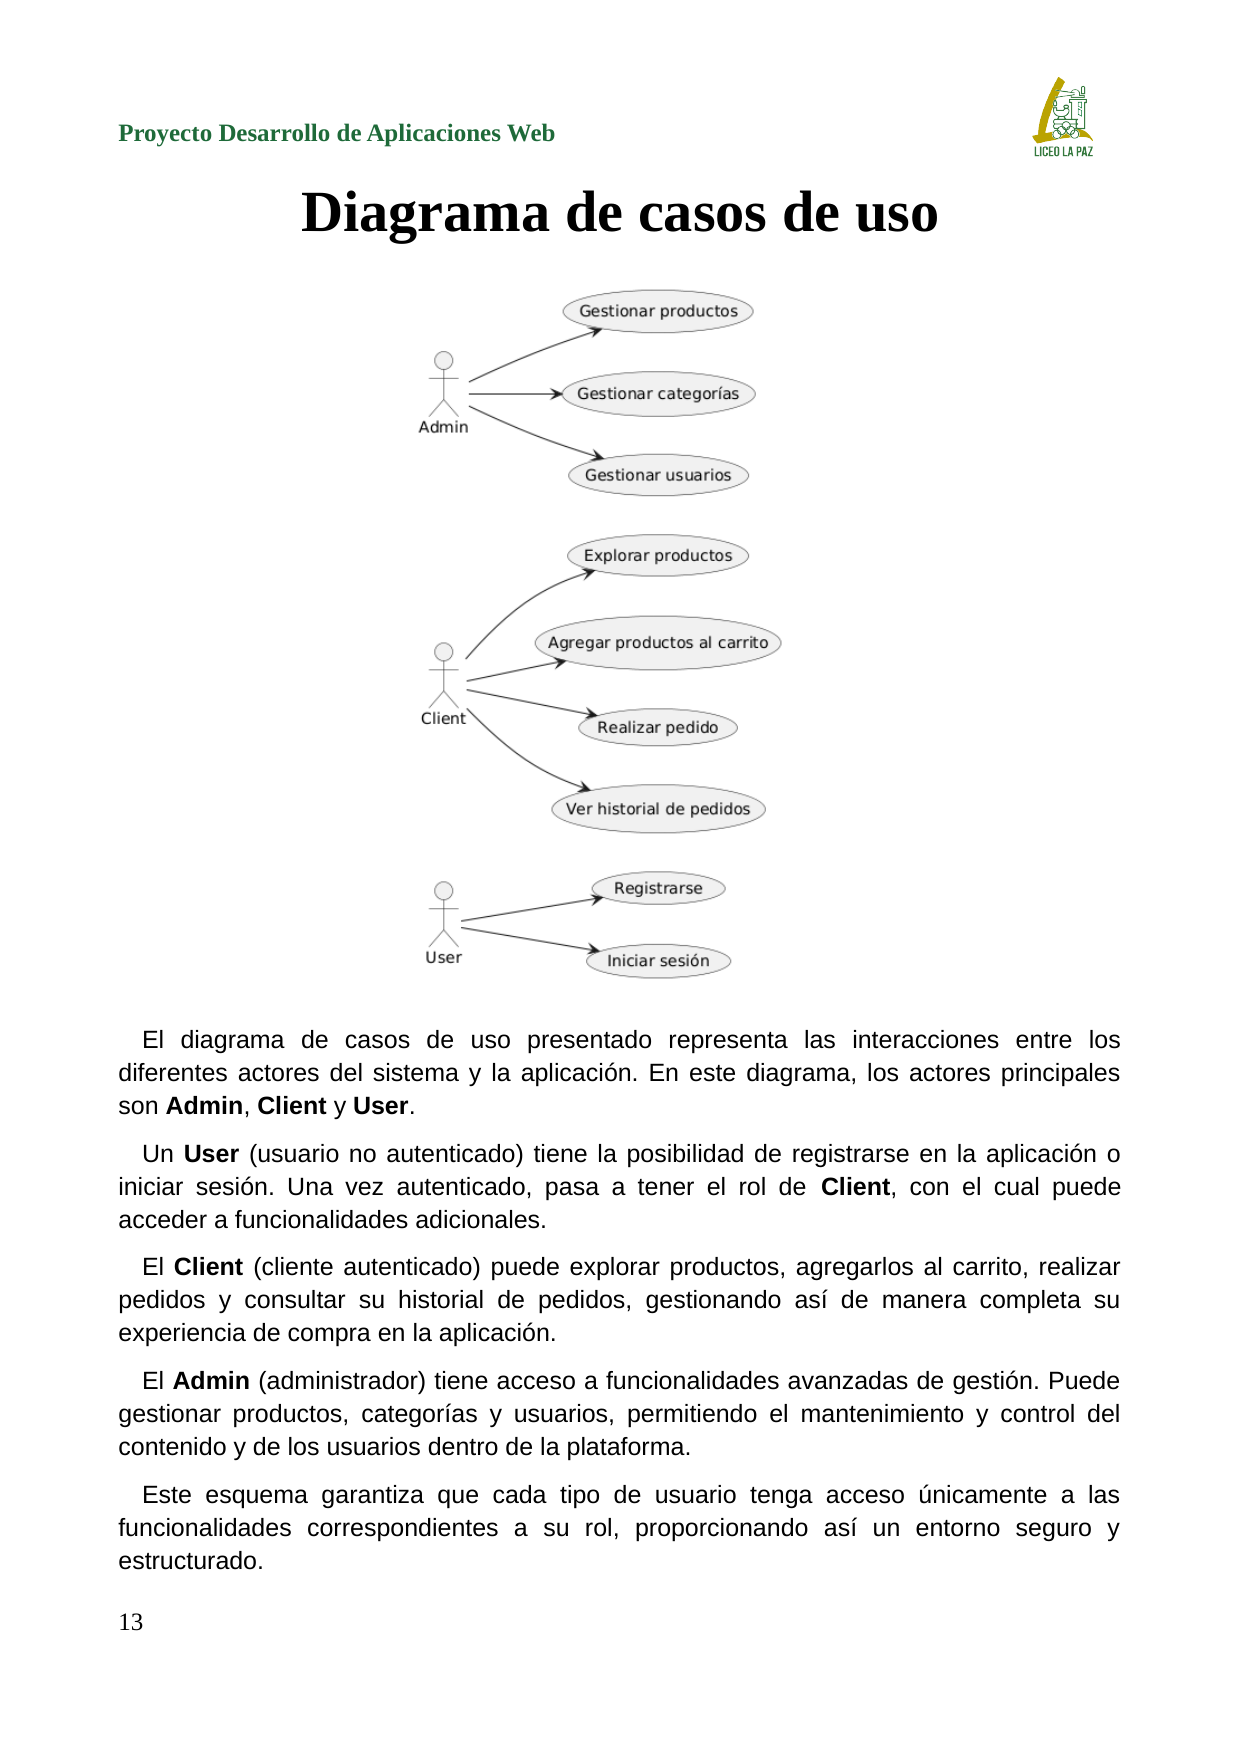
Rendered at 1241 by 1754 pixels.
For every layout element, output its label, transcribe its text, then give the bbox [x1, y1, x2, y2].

picture [412, 283, 786, 983]
picture [1025, 70, 1100, 165]
text Este esquema garantiza que cada tipo de usuario tenga acceso únicamente a las funcionalidades correspondientes a su rol, proporcionando así un entorno seguro y estructurado. [118, 1479, 1122, 1574]
text Un User (usuario no autenticado) tiene la posibilidad de registrarse en la aplicación o iniciar sesión. Una vez autenticado, pasa a tener el rol de Client, con el cual puede acceder a funcionalidades adicionales. [118, 1139, 1122, 1233]
text El Admin (administrador) tiene acceso a funcionalidades avanzadas de gestión. Puede gestionar productos, categorías y usuarios, permitiendo el mantenimiento y control del contenido y de los usuarios dentro de la plataforma. [118, 1366, 1122, 1461]
subtitle Diagrama de casos de uso [118, 177, 1122, 244]
text El diagrama de casos de uso presentado representa las interacciones entre los diferentes actores del sistema y la aplicación. En este diagrama, los actores principales son Admin, Client y User. [118, 1025, 1122, 1120]
text El Client (cliente autenticado) puede explorar productos, agregarlos al carrito, realizar pedidos y consultar su historial de pedidos, gestionando así de manera completa su experiencia de compra en la aplicación. [118, 1252, 1122, 1347]
